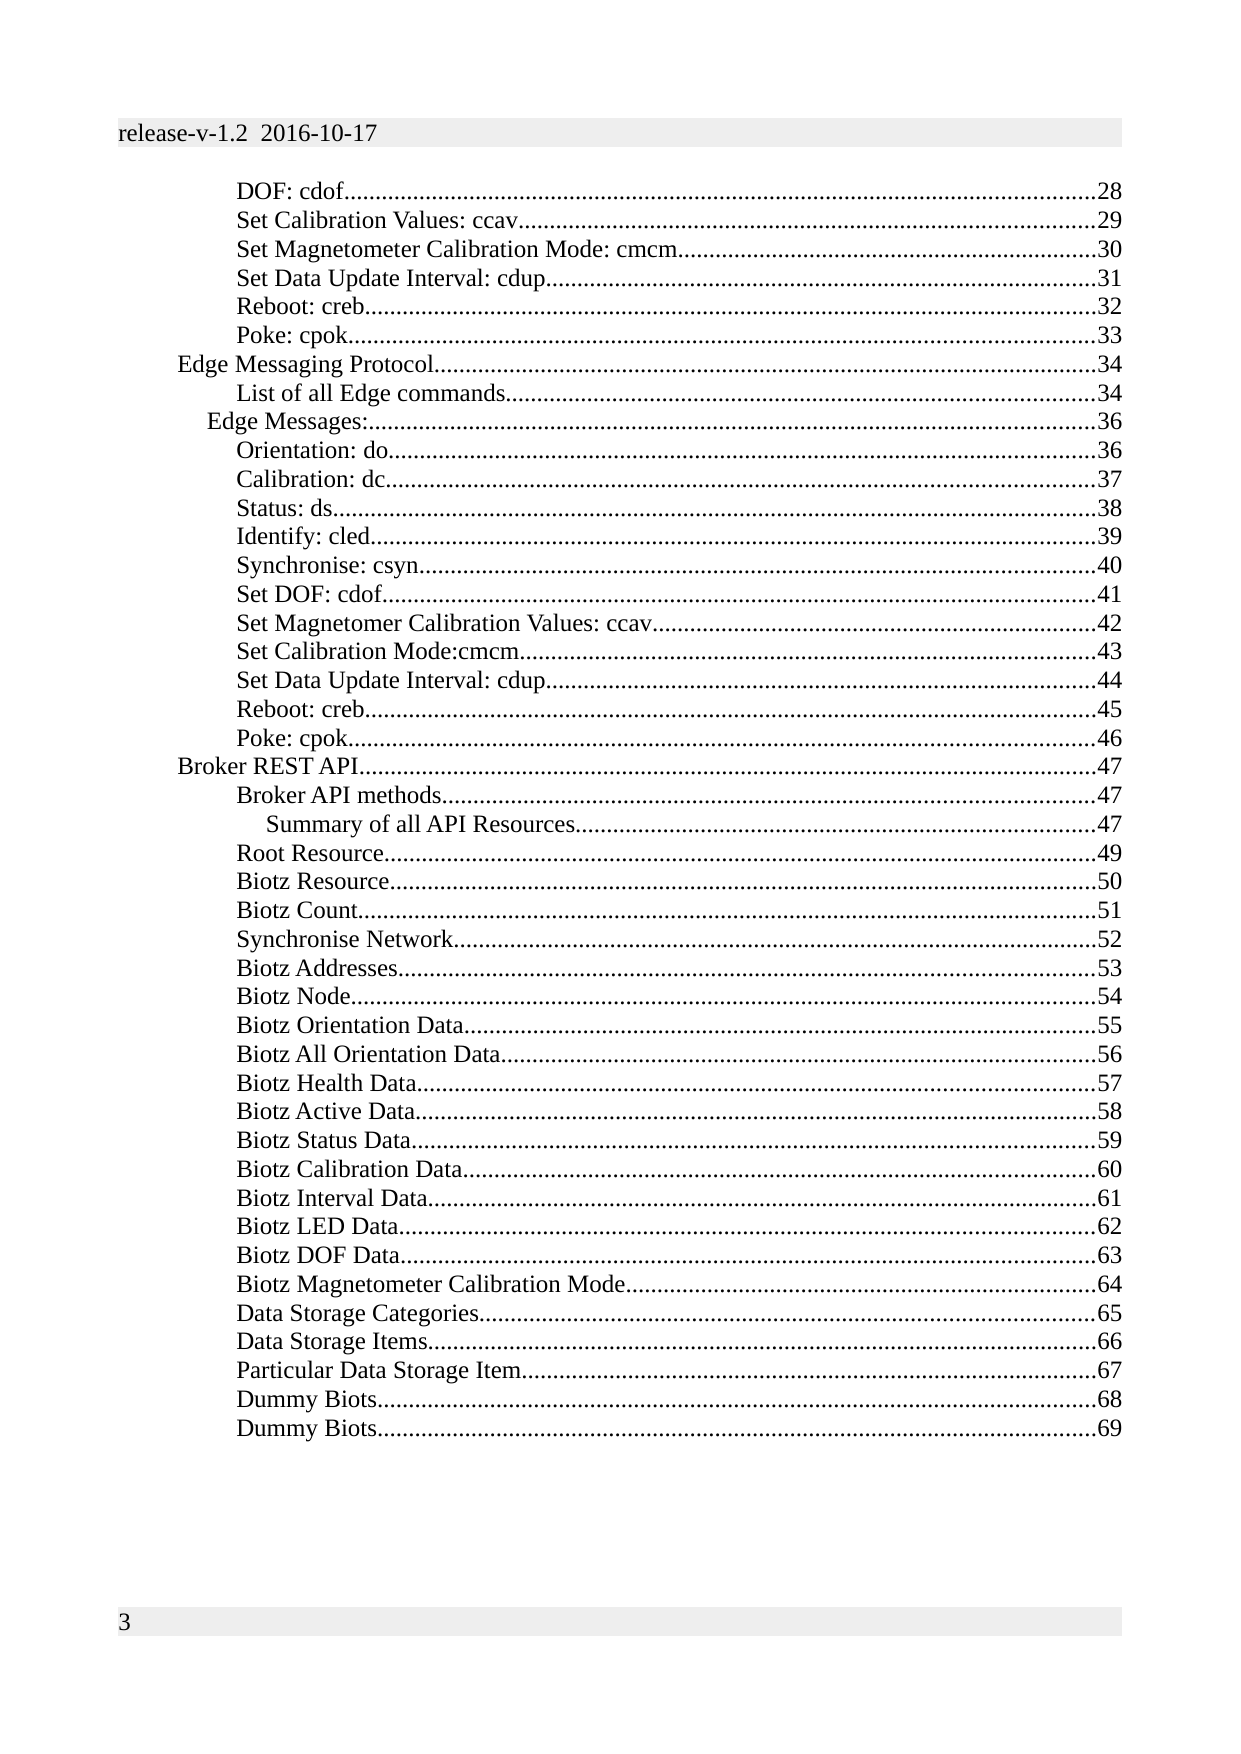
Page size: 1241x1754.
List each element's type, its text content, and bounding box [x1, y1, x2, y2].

text Summary of all API Resources 47 [266, 809, 1122, 838]
text Biotz Node 54 [236, 981, 1122, 1010]
text Dummy Biots 68 [236, 1384, 1122, 1413]
text Biotz Addresses 53 [236, 953, 1122, 981]
text Synchronise: csyn 40 [236, 550, 1122, 579]
text Status: ds 38 [236, 493, 1122, 521]
text Biotz Orientation Data 55 [236, 1010, 1122, 1039]
text Set DOF: cdof 41 [236, 579, 1122, 608]
text Set Magnetometer Calibration Mode: cmcm 30 [236, 234, 1122, 263]
text Biotz All Orientation Data 56 [236, 1039, 1122, 1068]
text Biotz Status Data 59 [236, 1125, 1122, 1154]
text Edge Messaging Protocol 34 [177, 349, 1122, 378]
text Biotz Interval Data 61 [236, 1183, 1122, 1211]
text Data Storage Items 66 [236, 1326, 1122, 1355]
text Broker API methods 47 [236, 780, 1122, 809]
text Biotz Count 51 [236, 895, 1122, 924]
text Synchronise Network 52 [236, 924, 1122, 953]
text Dummy Biots 69 [236, 1413, 1122, 1441]
text Data Storage Categories 65 [236, 1298, 1122, 1326]
text Set Calibration Values: ccav 29 [236, 205, 1122, 234]
text Biotz Magnetometer Calibration Mode 64 [236, 1269, 1122, 1298]
text List of all Edge commands 34 [236, 378, 1122, 406]
text Set Data Update Interval: cdup 44 [236, 665, 1122, 694]
text Set Data Update Interval: cdup 31 [236, 263, 1122, 291]
text Set Calibration Mode:cmcm 43 [236, 636, 1122, 665]
text Poke: cpok 33 [236, 320, 1122, 349]
text Biotz Resource 50 [236, 866, 1122, 895]
text Biotz LED Data 62 [236, 1211, 1122, 1240]
text Orientation: do 36 [236, 435, 1122, 464]
text Broker REST API 47 [177, 751, 1122, 780]
text Poke: cpok 46 [236, 723, 1122, 751]
text Biotz DOF Data 63 [236, 1240, 1122, 1269]
text Biotz Health Data 57 [236, 1068, 1122, 1096]
text Set Magnetomer Calibration Values: ccav 42 [236, 608, 1122, 636]
text Identify: cled 39 [236, 521, 1122, 550]
text Reboot: creb 45 [236, 694, 1122, 723]
text Edge Messages: 36 [207, 406, 1122, 435]
text Calibration: dc 37 [236, 464, 1122, 493]
text DOF: cdof 28 [236, 176, 1122, 205]
text Root Resource 49 [236, 838, 1122, 866]
text Reboot: creb 32 [236, 291, 1122, 320]
text Biotz Active Data 58 [236, 1096, 1122, 1125]
text Biotz Calibration Data 60 [236, 1154, 1122, 1183]
text Particular Data Storage Item 67 [236, 1355, 1122, 1384]
